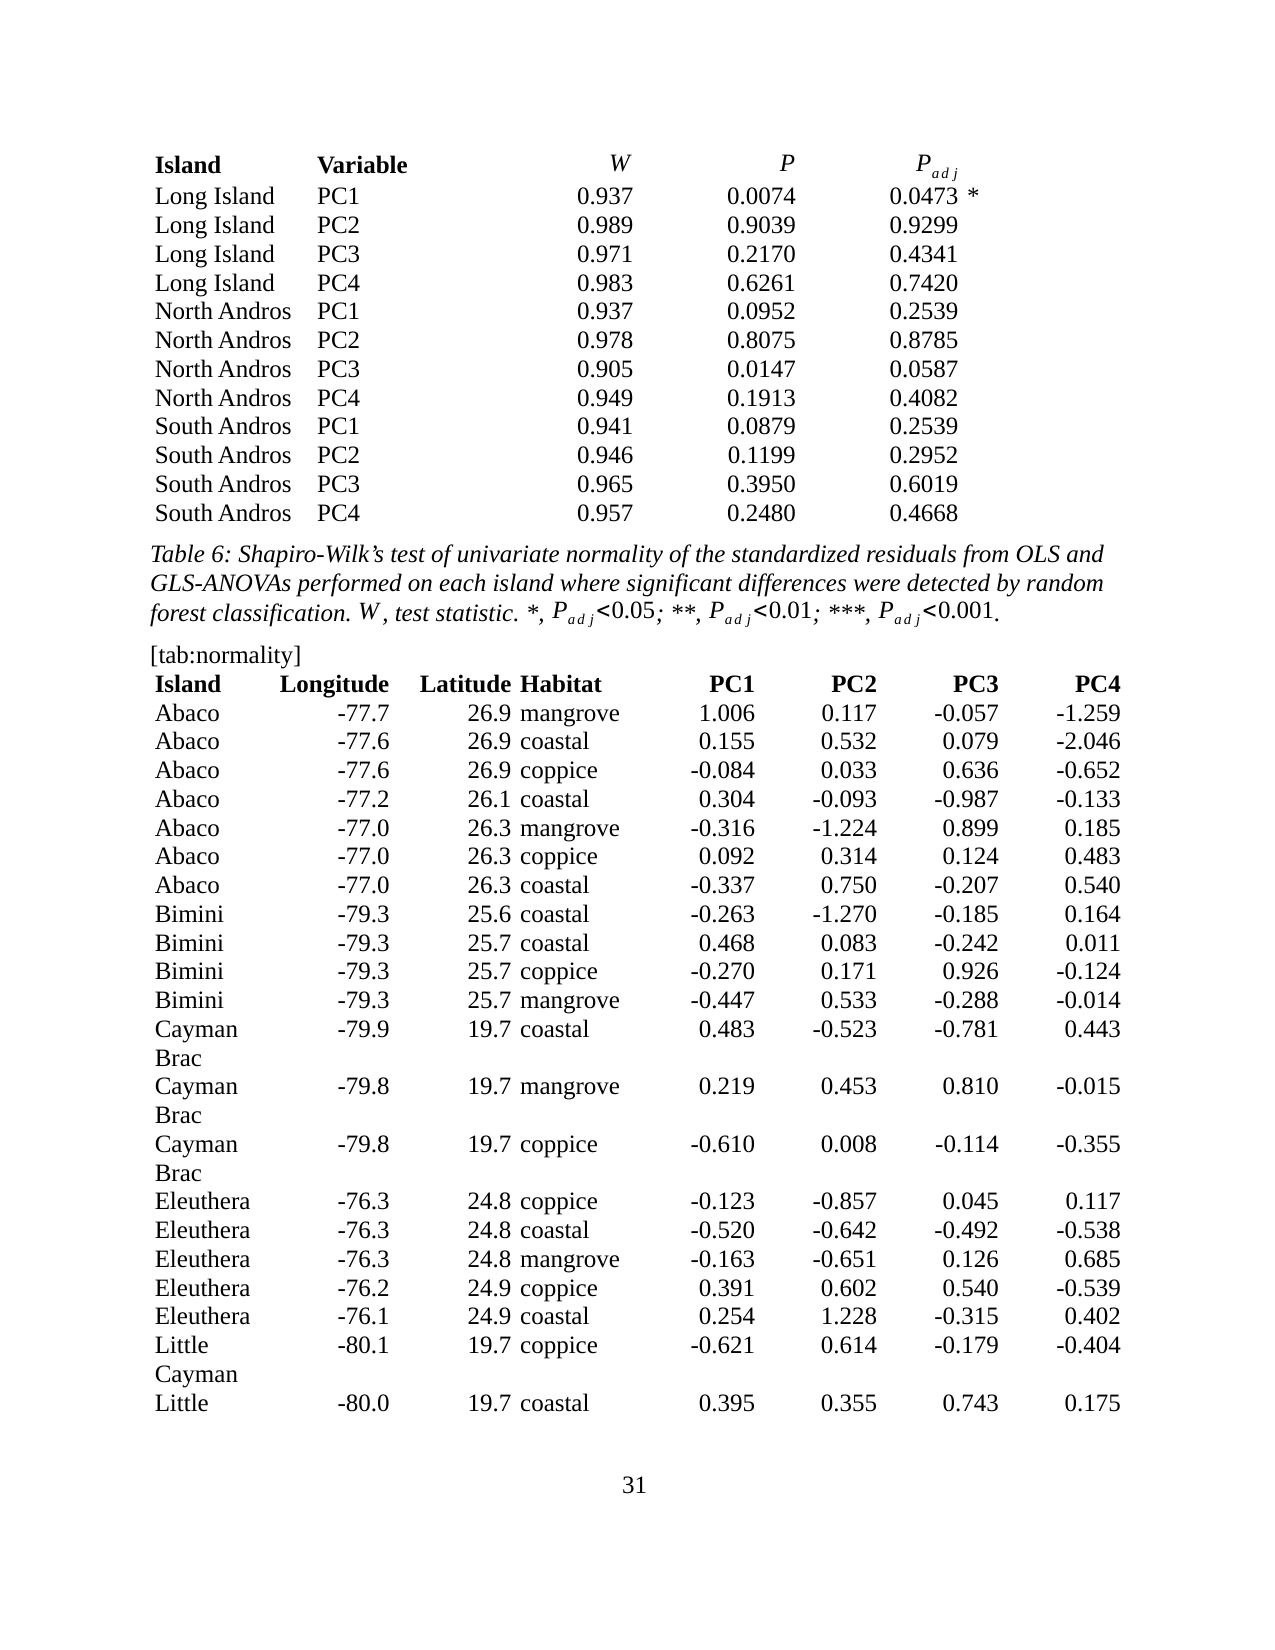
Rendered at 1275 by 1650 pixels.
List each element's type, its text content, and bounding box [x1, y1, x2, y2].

table_cell coastal [516, 1014, 637, 1071]
table_cell 0.602 [759, 1273, 881, 1301]
table_cell 0.4082 [800, 383, 962, 411]
table_cell 0.0074 [638, 181, 800, 210]
table_header PC2 [759, 669, 881, 698]
table_cell 19.7 [394, 1014, 516, 1071]
table_cell -80.0 [272, 1388, 394, 1416]
table_cell -0.523 [759, 1014, 881, 1071]
table_cell 24.9 [394, 1273, 516, 1301]
table_cell 0.045 [881, 1186, 1003, 1215]
table_header [638, 150, 800, 181]
table_header Variable [313, 150, 475, 181]
table_header PC1 [638, 669, 759, 698]
table_cell Bimini [150, 956, 272, 985]
table_cell 0.937 [475, 181, 637, 210]
table_cell -77.0 [272, 870, 394, 899]
table_cell 0.4341 [800, 239, 962, 268]
table_cell [963, 354, 1125, 383]
table_cell Abaco [150, 726, 272, 755]
table_cell Abaco [150, 784, 272, 813]
table_cell -76.3 [272, 1215, 394, 1244]
table_cell mangrove [516, 698, 637, 726]
table_cell 0.126 [881, 1244, 1003, 1273]
table_cell coastal [516, 1215, 637, 1244]
table_header Longitude [272, 669, 394, 698]
table_cell 0.532 [759, 726, 881, 755]
table_cell 0.314 [759, 841, 881, 870]
table_cell 0.124 [881, 841, 1003, 870]
table_cell -0.242 [881, 928, 1003, 956]
table_cell 0.9039 [638, 210, 800, 239]
table_cell Bimini [150, 899, 272, 928]
table_cell 24.8 [394, 1186, 516, 1215]
table_cell 0.1913 [638, 383, 800, 411]
table_cell 19.7 [394, 1388, 516, 1416]
table_cell [963, 239, 1125, 268]
table_cell 0.1199 [638, 440, 800, 469]
table_cell 0.7420 [800, 268, 962, 296]
table_cell coppice [516, 956, 637, 985]
table_cell PC1 [313, 296, 475, 325]
table_cell -76.2 [272, 1273, 394, 1301]
table_cell 0.0473 [800, 181, 962, 210]
table_cell 0.750 [759, 870, 881, 899]
table_cell -0.124 [1003, 956, 1125, 985]
text [tab:normality] [150, 640, 1125, 669]
table_cell coppice [516, 1330, 637, 1388]
table_cell 0.614 [759, 1330, 881, 1388]
table_cell mangrove [516, 985, 637, 1014]
table_cell 0.6261 [638, 268, 800, 296]
table_cell Long Island [150, 210, 312, 239]
table_cell -0.781 [881, 1014, 1003, 1071]
table_cell 25.7 [394, 928, 516, 956]
table_cell Little Cayman [150, 1330, 272, 1388]
table_cell -0.133 [1003, 784, 1125, 813]
table_cell -0.539 [1003, 1273, 1125, 1301]
table_cell Eleuthera [150, 1186, 272, 1215]
table_cell Abaco [150, 698, 272, 726]
table_cell Cayman Brac [150, 1014, 272, 1071]
table_cell 0.743 [881, 1388, 1003, 1416]
table_cell 0.2539 [800, 296, 962, 325]
table_cell [963, 296, 1125, 325]
table_cell 0.983 [475, 268, 637, 296]
table_cell 26.3 [394, 870, 516, 899]
table_cell 0.2170 [638, 239, 800, 268]
table_cell -0.114 [881, 1129, 1003, 1186]
table_cell -79.8 [272, 1071, 394, 1129]
table_cell -77.6 [272, 755, 394, 784]
text Table 6: Shapiro-Wilk’s test of univariate normality of the standardized residuals from OLS and GLS-ANOVAs performed on each island where significant differences were detected by random forest classification. , test statistic. *, ; **, ; ***, . [150, 539, 1125, 628]
table_cell -0.263 [638, 899, 759, 928]
table_cell 0.6019 [800, 469, 962, 498]
table_cell PC1 [313, 181, 475, 210]
table_cell PC2 [313, 325, 475, 354]
table_cell -76.3 [272, 1244, 394, 1273]
table_cell -0.621 [638, 1330, 759, 1388]
table_cell 1.228 [759, 1301, 881, 1330]
table_cell South Andros [150, 469, 312, 498]
table_cell -1.259 [1003, 698, 1125, 726]
table_cell 0.033 [759, 755, 881, 784]
table_cell 26.1 [394, 784, 516, 813]
table_cell 0.008 [759, 1129, 881, 1186]
table_cell [963, 498, 1125, 526]
table_cell Long Island [150, 239, 312, 268]
table_cell coastal [516, 784, 637, 813]
table_cell 0.185 [1003, 813, 1125, 841]
table_cell -1.224 [759, 813, 881, 841]
table_cell -0.337 [638, 870, 759, 899]
table_cell North Andros [150, 383, 312, 411]
table_cell 0.636 [881, 755, 1003, 784]
table_cell 0.483 [638, 1014, 759, 1071]
table_cell [963, 383, 1125, 411]
table_cell PC4 [313, 383, 475, 411]
table_cell -0.084 [638, 755, 759, 784]
table_cell -0.987 [881, 784, 1003, 813]
table_cell mangrove [516, 1071, 637, 1129]
table_cell -0.610 [638, 1129, 759, 1186]
table_cell 0.219 [638, 1071, 759, 1129]
table_cell 0.810 [881, 1071, 1003, 1129]
table_cell -77.0 [272, 813, 394, 841]
table_cell 0.453 [759, 1071, 881, 1129]
table_cell 0.533 [759, 985, 881, 1014]
table_cell 0.304 [638, 784, 759, 813]
table_cell -0.520 [638, 1215, 759, 1244]
table_cell -79.3 [272, 928, 394, 956]
table_cell 0.443 [1003, 1014, 1125, 1071]
table_cell 25.7 [394, 985, 516, 1014]
table_cell -2.046 [1003, 726, 1125, 755]
table_cell 0.355 [759, 1388, 881, 1416]
table_cell Abaco [150, 755, 272, 784]
table_cell 0.926 [881, 956, 1003, 985]
table_cell -0.355 [1003, 1129, 1125, 1186]
table_cell -0.288 [881, 985, 1003, 1014]
table_cell 26.3 [394, 841, 516, 870]
table_cell 0.540 [1003, 870, 1125, 899]
table_cell [963, 325, 1125, 354]
table_cell [963, 268, 1125, 296]
table_cell mangrove [516, 1244, 637, 1273]
table_cell North Andros [150, 325, 312, 354]
table_header Island [150, 669, 272, 698]
table_cell -77.7 [272, 698, 394, 726]
table_cell -0.185 [881, 899, 1003, 928]
table_cell -0.538 [1003, 1215, 1125, 1244]
table_cell 0.540 [881, 1273, 1003, 1301]
table_cell -80.1 [272, 1330, 394, 1388]
table_cell -79.3 [272, 956, 394, 985]
table_cell 26.9 [394, 698, 516, 726]
table_cell coastal [516, 870, 637, 899]
table_cell -77.6 [272, 726, 394, 755]
table_cell PC2 [313, 440, 475, 469]
table_cell 0.0587 [800, 354, 962, 383]
table_cell -0.492 [881, 1215, 1003, 1244]
table_cell 0.0952 [638, 296, 800, 325]
table_cell 0.989 [475, 210, 637, 239]
table_cell -0.270 [638, 956, 759, 985]
table_cell -0.316 [638, 813, 759, 841]
table_cell [963, 210, 1125, 239]
table_cell coastal [516, 1301, 637, 1330]
table_cell Cayman Brac [150, 1129, 272, 1186]
table_cell [963, 469, 1125, 498]
table_cell -76.1 [272, 1301, 394, 1330]
table_cell -0.652 [1003, 755, 1125, 784]
table_cell 0.164 [1003, 899, 1125, 928]
table_cell [963, 411, 1125, 440]
table_cell Long Island [150, 181, 312, 210]
table_cell 0.3950 [638, 469, 800, 498]
table_cell -1.270 [759, 899, 881, 928]
table_cell South Andros [150, 440, 312, 469]
table_cell -0.015 [1003, 1071, 1125, 1129]
table_cell -76.3 [272, 1186, 394, 1215]
table_header [963, 150, 1125, 181]
table_cell -79.3 [272, 899, 394, 928]
table_cell 0.254 [638, 1301, 759, 1330]
table_cell -77.2 [272, 784, 394, 813]
table_cell PC4 [313, 498, 475, 526]
table_cell 0.9299 [800, 210, 962, 239]
table_header Habitat [516, 669, 637, 698]
table_header Latitude [394, 669, 516, 698]
table_cell -0.123 [638, 1186, 759, 1215]
table_cell 0.946 [475, 440, 637, 469]
table_cell 0.117 [1003, 1186, 1125, 1215]
table_cell Abaco [150, 813, 272, 841]
table_cell 24.8 [394, 1215, 516, 1244]
table_cell Eleuthera [150, 1273, 272, 1301]
table_cell PC1 [313, 411, 475, 440]
table_cell 0.2480 [638, 498, 800, 526]
table_cell PC2 [313, 210, 475, 239]
table_cell coastal [516, 726, 637, 755]
table_cell -0.014 [1003, 985, 1125, 1014]
table_cell North Andros [150, 296, 312, 325]
table_cell 26.9 [394, 755, 516, 784]
table_cell coppice [516, 1129, 637, 1186]
table_cell 0.483 [1003, 841, 1125, 870]
table_header PC3 [881, 669, 1003, 698]
table_cell 19.7 [394, 1330, 516, 1388]
table_cell 0.685 [1003, 1244, 1125, 1273]
table_cell coastal [516, 1388, 637, 1416]
table_cell coppice [516, 841, 637, 870]
table_header PC4 [1003, 669, 1125, 698]
table_cell -79.3 [272, 985, 394, 1014]
table_cell coppice [516, 1273, 637, 1301]
table_cell Little [150, 1388, 272, 1416]
table_cell -0.651 [759, 1244, 881, 1273]
table_cell coastal [516, 928, 637, 956]
table_cell -0.179 [881, 1330, 1003, 1388]
table_cell Bimini [150, 928, 272, 956]
table_cell -0.163 [638, 1244, 759, 1273]
table_cell PC3 [313, 354, 475, 383]
table_cell * [963, 181, 1125, 210]
table_cell South Andros [150, 411, 312, 440]
table_cell mangrove [516, 813, 637, 841]
table_cell South Andros [150, 498, 312, 526]
table_cell Eleuthera [150, 1215, 272, 1244]
table_cell -0.404 [1003, 1330, 1125, 1388]
table_cell 0.8075 [638, 325, 800, 354]
table_cell Bimini [150, 985, 272, 1014]
table_cell 0.092 [638, 841, 759, 870]
table_cell -79.8 [272, 1129, 394, 1186]
table_cell [963, 440, 1125, 469]
table_cell 0.8785 [800, 325, 962, 354]
table_cell 0.937 [475, 296, 637, 325]
table_cell 26.9 [394, 726, 516, 755]
table_cell 1.006 [638, 698, 759, 726]
table_cell 0.2952 [800, 440, 962, 469]
table_cell 0.2539 [800, 411, 962, 440]
table_cell -0.093 [759, 784, 881, 813]
table_cell 0.0147 [638, 354, 800, 383]
table_cell coppice [516, 755, 637, 784]
table_cell 0.965 [475, 469, 637, 498]
table_cell -0.207 [881, 870, 1003, 899]
table_header [800, 150, 962, 181]
table_cell Abaco [150, 841, 272, 870]
table_header [475, 150, 637, 181]
table_cell -0.642 [759, 1215, 881, 1244]
table_cell -0.857 [759, 1186, 881, 1215]
table_cell PC3 [313, 239, 475, 268]
table_cell 0.083 [759, 928, 881, 956]
table_cell 24.8 [394, 1244, 516, 1273]
table_cell 0.395 [638, 1388, 759, 1416]
table_cell 0.402 [1003, 1301, 1125, 1330]
table_cell coastal [516, 899, 637, 928]
table_cell Eleuthera [150, 1244, 272, 1273]
table_cell -0.447 [638, 985, 759, 1014]
table_cell -0.315 [881, 1301, 1003, 1330]
table_cell 0.175 [1003, 1388, 1125, 1416]
table_cell PC4 [313, 268, 475, 296]
table_cell 0.941 [475, 411, 637, 440]
table_cell 0.971 [475, 239, 637, 268]
table_cell Abaco [150, 870, 272, 899]
table_cell Eleuthera [150, 1301, 272, 1330]
table_cell PC3 [313, 469, 475, 498]
table_cell -0.057 [881, 698, 1003, 726]
table_cell 0.011 [1003, 928, 1125, 956]
table_cell 0.391 [638, 1273, 759, 1301]
table_cell 0.905 [475, 354, 637, 383]
table_cell 0.949 [475, 383, 637, 411]
table_cell 0.957 [475, 498, 637, 526]
table_cell 0.171 [759, 956, 881, 985]
table_cell 25.6 [394, 899, 516, 928]
table_cell 24.9 [394, 1301, 516, 1330]
table_cell -79.9 [272, 1014, 394, 1071]
table_cell North Andros [150, 354, 312, 383]
table_cell 0.468 [638, 928, 759, 956]
table_cell coppice [516, 1186, 637, 1215]
table_header Island [150, 150, 312, 181]
table_cell 0.4668 [800, 498, 962, 526]
table_cell 19.7 [394, 1071, 516, 1129]
table_cell -77.0 [272, 841, 394, 870]
table_cell 0.155 [638, 726, 759, 755]
table_cell 0.978 [475, 325, 637, 354]
table_cell 0.079 [881, 726, 1003, 755]
table_cell Long Island [150, 268, 312, 296]
table_cell 0.899 [881, 813, 1003, 841]
table_cell 0.0879 [638, 411, 800, 440]
table_cell 19.7 [394, 1129, 516, 1186]
table_cell 26.3 [394, 813, 516, 841]
table_cell 0.117 [759, 698, 881, 726]
table_cell Cayman Brac [150, 1071, 272, 1129]
table_cell 25.7 [394, 956, 516, 985]
